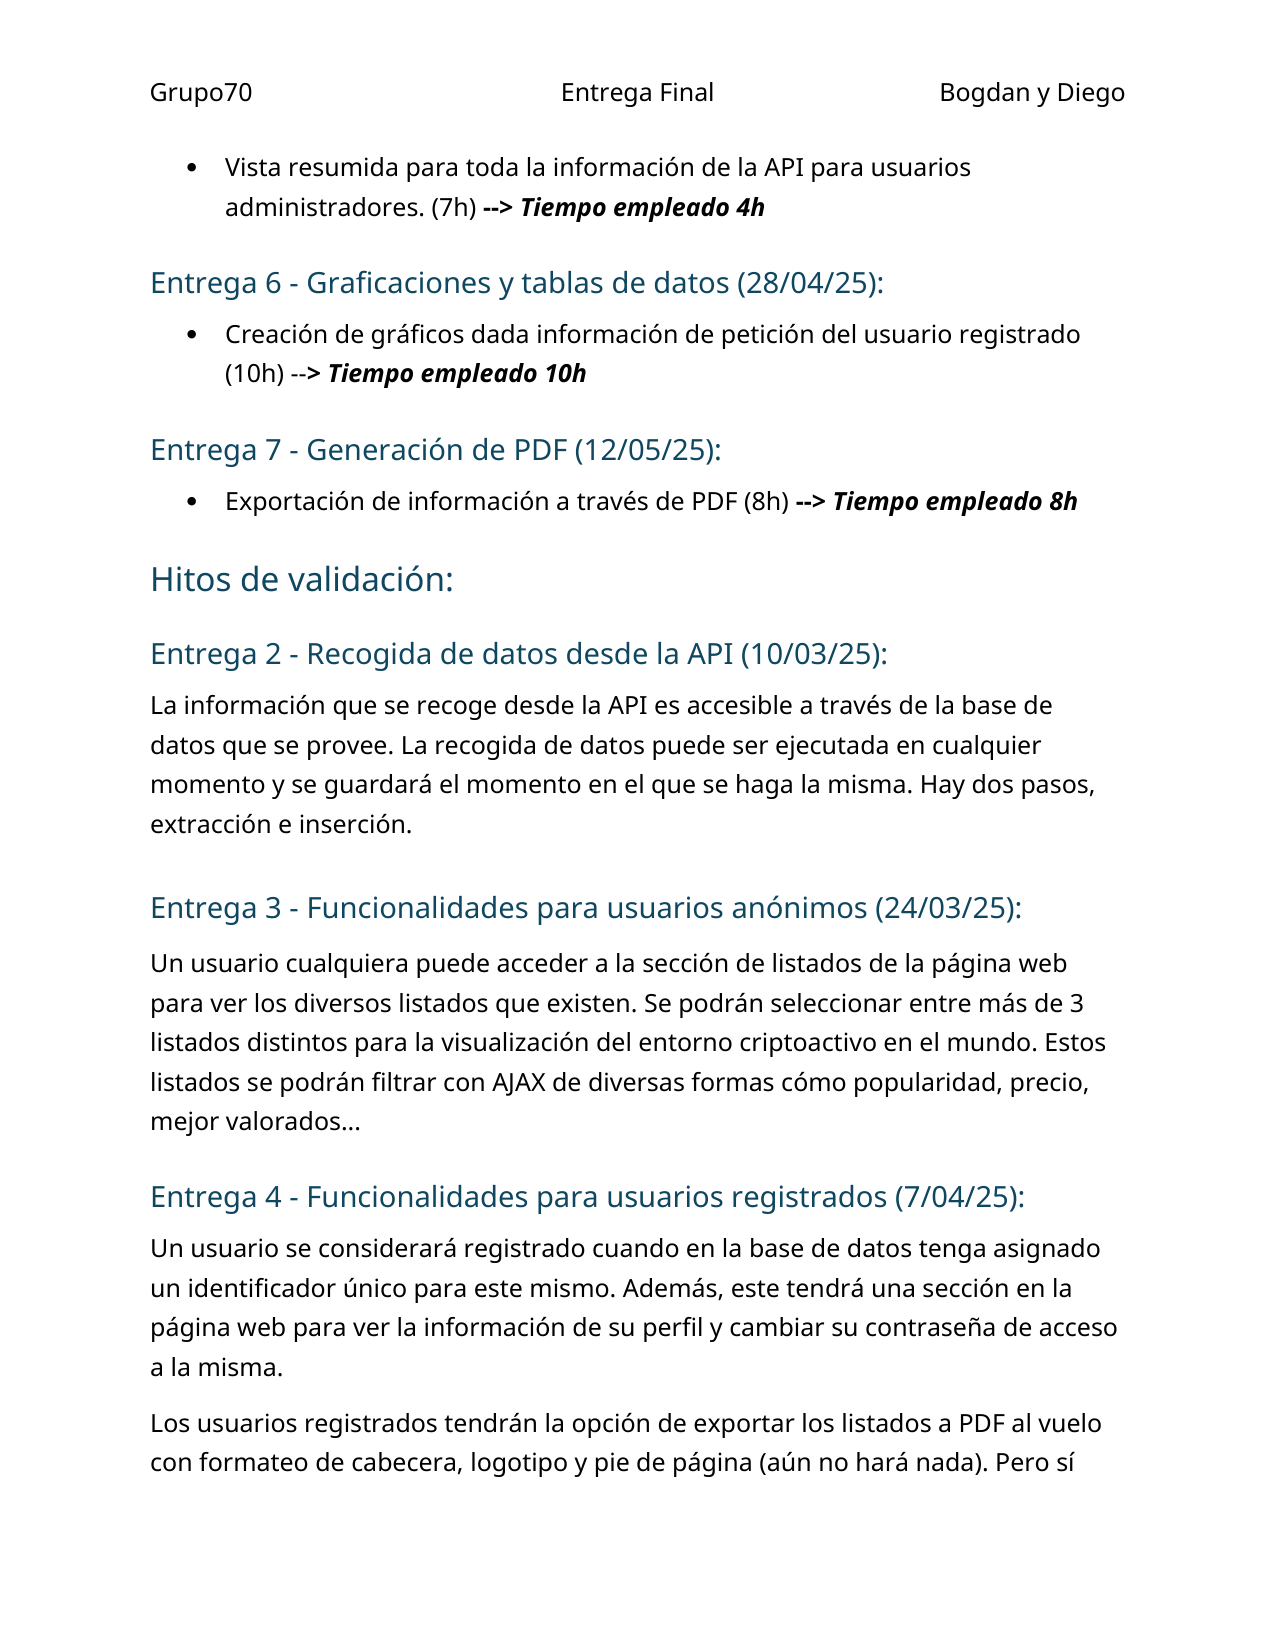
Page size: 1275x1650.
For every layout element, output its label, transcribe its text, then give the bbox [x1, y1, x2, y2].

subtitle Entrega 6 - Graficaciones y tablas de datos (28/04/25): [150, 262, 1125, 302]
text La información que se recoge desde la API es accesible a través de la base de datos que se provee. La recogida de datos puede ser ejecutada en cualquier momento y se guardará el momento en el que se haga la misma. Hay dos pasos, extracción e inserción. [150, 688, 1125, 840]
subtitle Entrega 2 - Recogida de datos desde la API (10/03/25): [150, 633, 1125, 673]
text Entrega 3 - Funcionalidades para usuarios anónimos (24/03/25): [150, 887, 1125, 927]
subtitle Hitos de validación: [150, 556, 1125, 601]
list Exportación de información a través de PDF (8h) --> Tiempo empleado 8h [187, 483, 1125, 517]
text Un usuario cualquiera puede acceder a la sección de listados de la página web para ver los diversos listados que existen. Se podrán seleccionar entre más de 3 listados distintos para la visualización del entorno criptoactivo en el mundo. Estos listados se podrán filtrar con AJAX de diversas formas cómo popularidad, precio, mejor valorados... [150, 946, 1125, 1138]
subtitle Entrega 4 - Funcionalidades para usuarios registrados (7/04/25): [150, 1177, 1125, 1216]
list Vista resumida para toda la información de la API para usuarios administradores. (7h) --> Tiempo empleado 4h [187, 150, 1125, 223]
text Un usuario se considerará registrado cuando en la base de datos tenga asignado un identificador único para este mismo. Además, este tendrá una sección en la página web para ver la información de su perfil y cambiar su contraseña de acceso a la misma. [150, 1231, 1125, 1383]
text Los usuarios registrados tendrán la opción de exportar los listados a PDF al vuelo con formateo de cabecera, logotipo y pie de página (aún no hará nada). Pero sí [150, 1405, 1125, 1479]
subtitle Entrega 7 - Generación de PDF (12/05/25): [150, 429, 1125, 468]
list Creación de gráficos dada información de petición del usuario registrado (10h) --> Tiempo empleado 10h [187, 317, 1125, 390]
